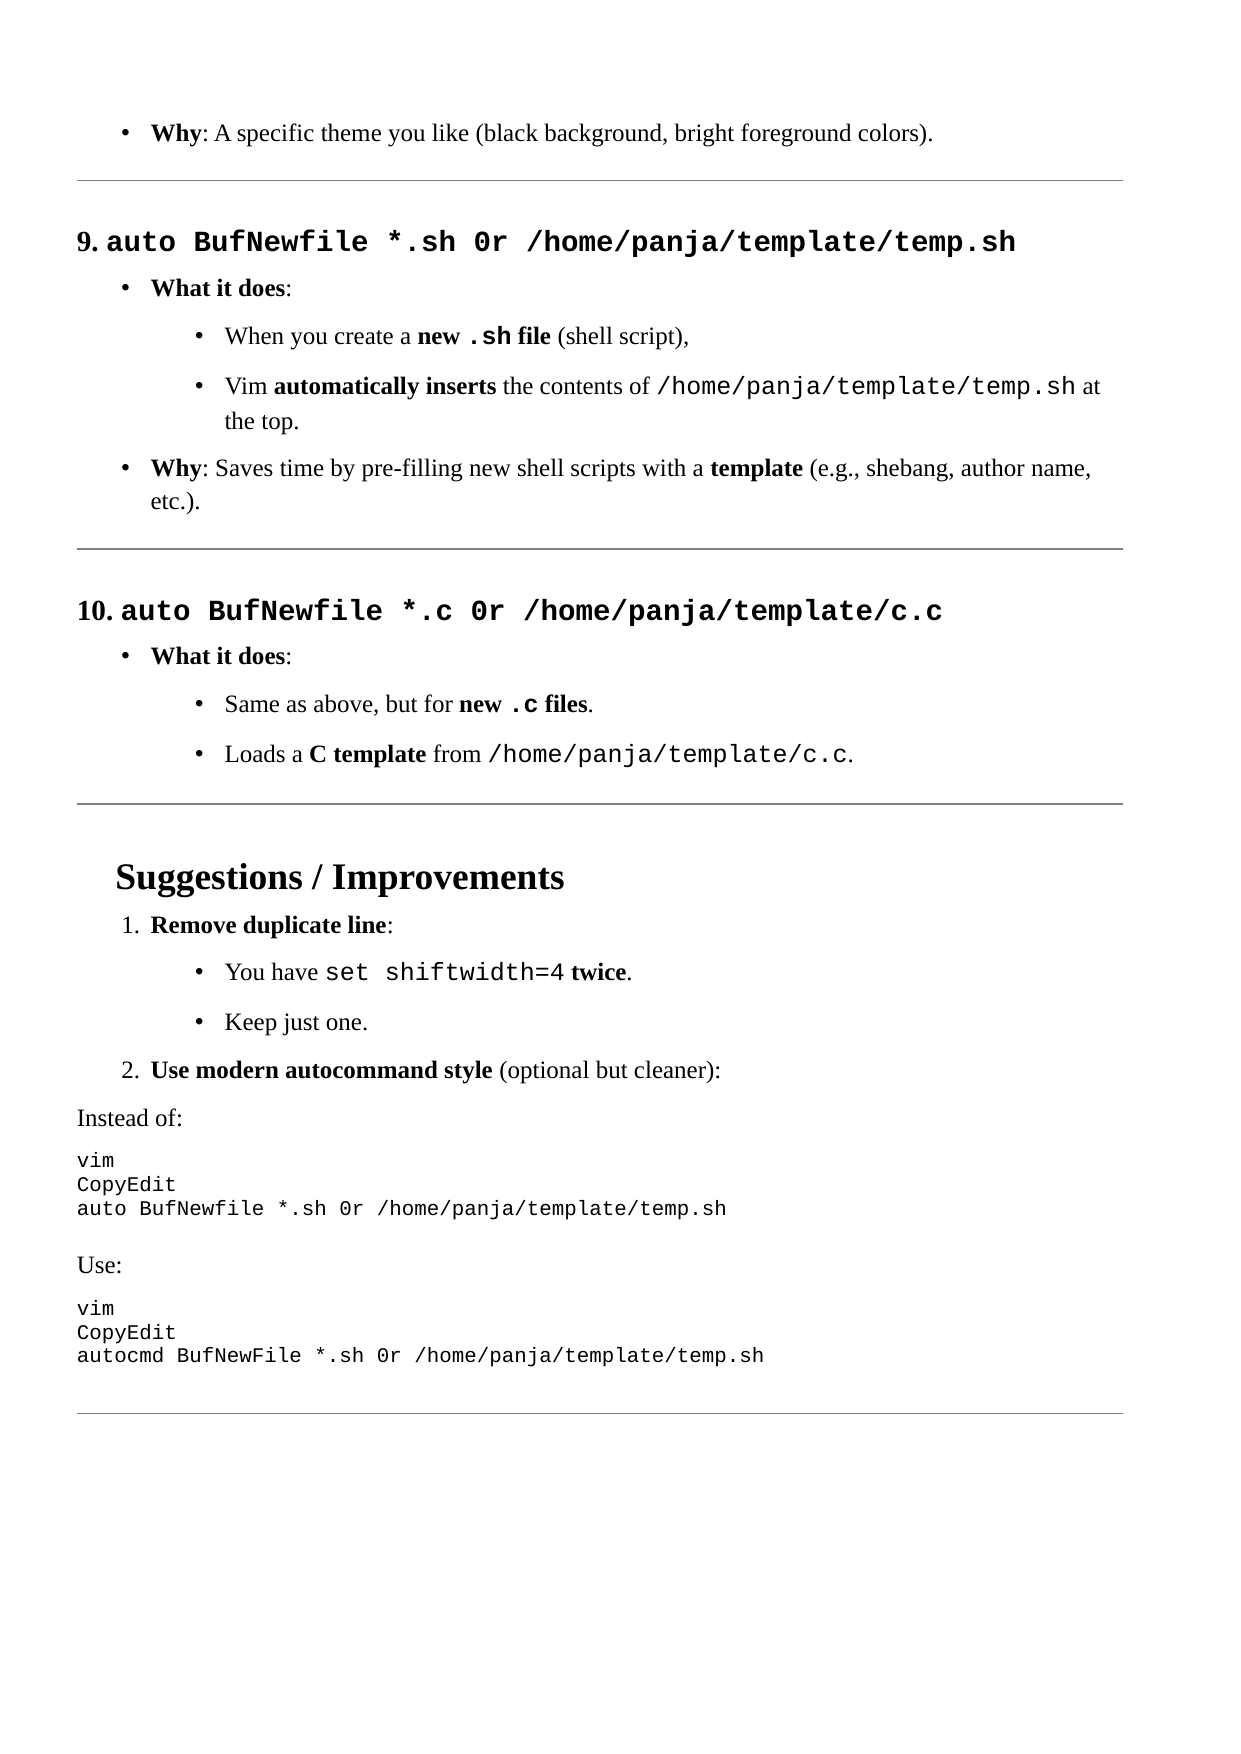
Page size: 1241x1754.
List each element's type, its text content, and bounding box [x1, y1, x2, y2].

list When you create a new .sh file (shell script), [195, 321, 1123, 352]
list What it does: [121, 641, 1123, 670]
list What it does: [121, 273, 1123, 302]
text vim [77, 1298, 1123, 1322]
list Same as above, but for new .c files. [195, 689, 1123, 720]
subtitle 10. auto BufNewfile *.c 0r /home/panja/template/c.c [77, 593, 1123, 629]
text CopyEdit [77, 1322, 1123, 1346]
text Use: [77, 1251, 1123, 1279]
list Keep just one. [195, 1007, 1123, 1036]
text Instead of: [77, 1103, 1123, 1131]
text autocmd BufNewFile *.sh 0r /home/panja/template/temp.sh [77, 1346, 1123, 1369]
text auto BufNewfile *.sh 0r /home/panja/template/temp.sh [77, 1197, 1123, 1221]
list Why: Saves time by pre-filling new shell scripts with a template (e.g., shebang, author name, etc.). [121, 453, 1123, 515]
subtitle 🧹 Suggestions / Improvements [77, 854, 1123, 897]
list You have set shiftwidth=4 twice. [195, 957, 1123, 988]
list Remove duplicate line: [121, 910, 1123, 938]
subtitle 9. auto BufNewfile *.sh 0r /home/panja/template/temp.sh [77, 224, 1123, 261]
text vim [77, 1150, 1123, 1174]
text CopyEdit [77, 1174, 1123, 1197]
list Why: A specific theme you like (black background, bright foreground colors). [121, 118, 1123, 147]
list Loads a C template from /home/panja/template/c.c. [195, 739, 1123, 770]
list Use modern autocommand style (optional but cleaner): [121, 1055, 1123, 1084]
list Vim automatically inserts the contents of /home/panja/template/temp.sh at the top. [195, 371, 1123, 434]
